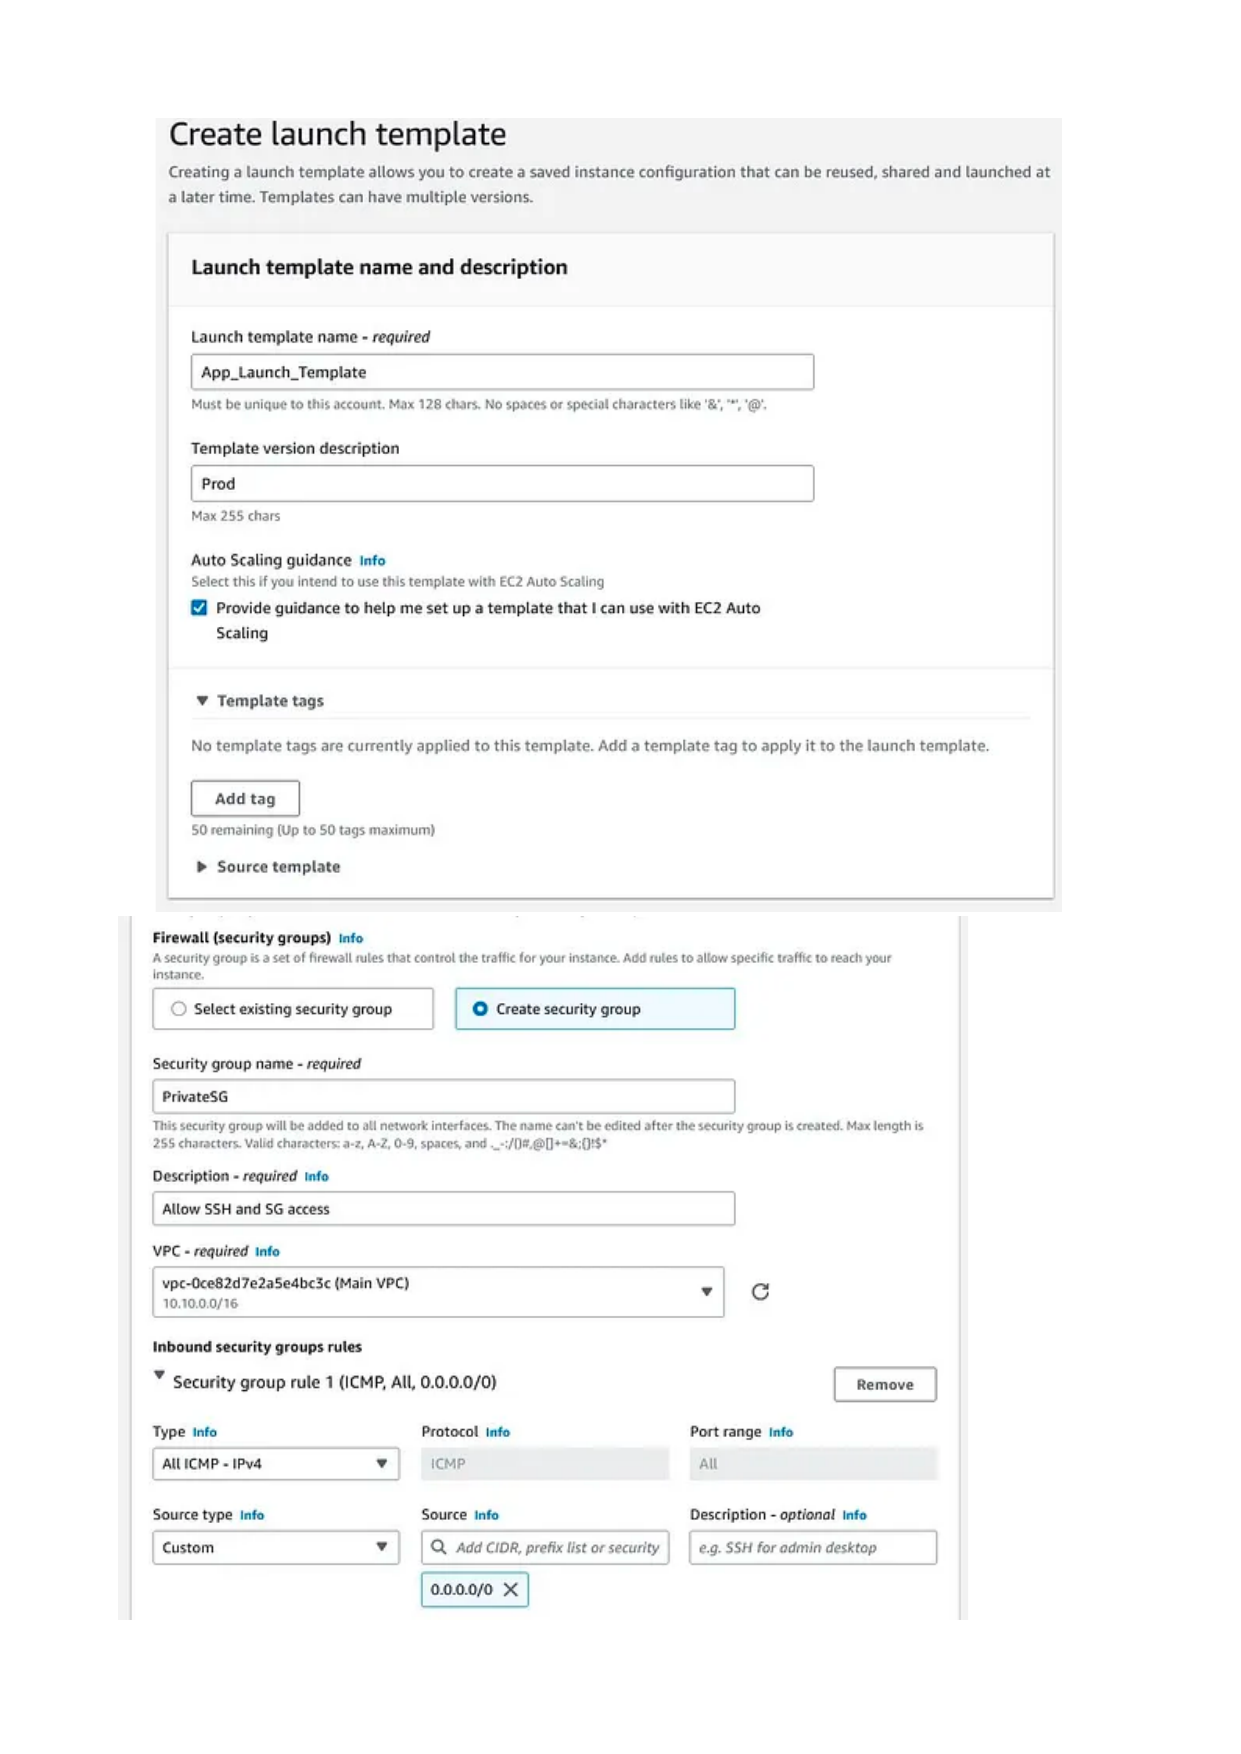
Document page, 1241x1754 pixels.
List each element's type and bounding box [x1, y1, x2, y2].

picture [155, 118, 1062, 912]
picture [118, 916, 969, 1620]
